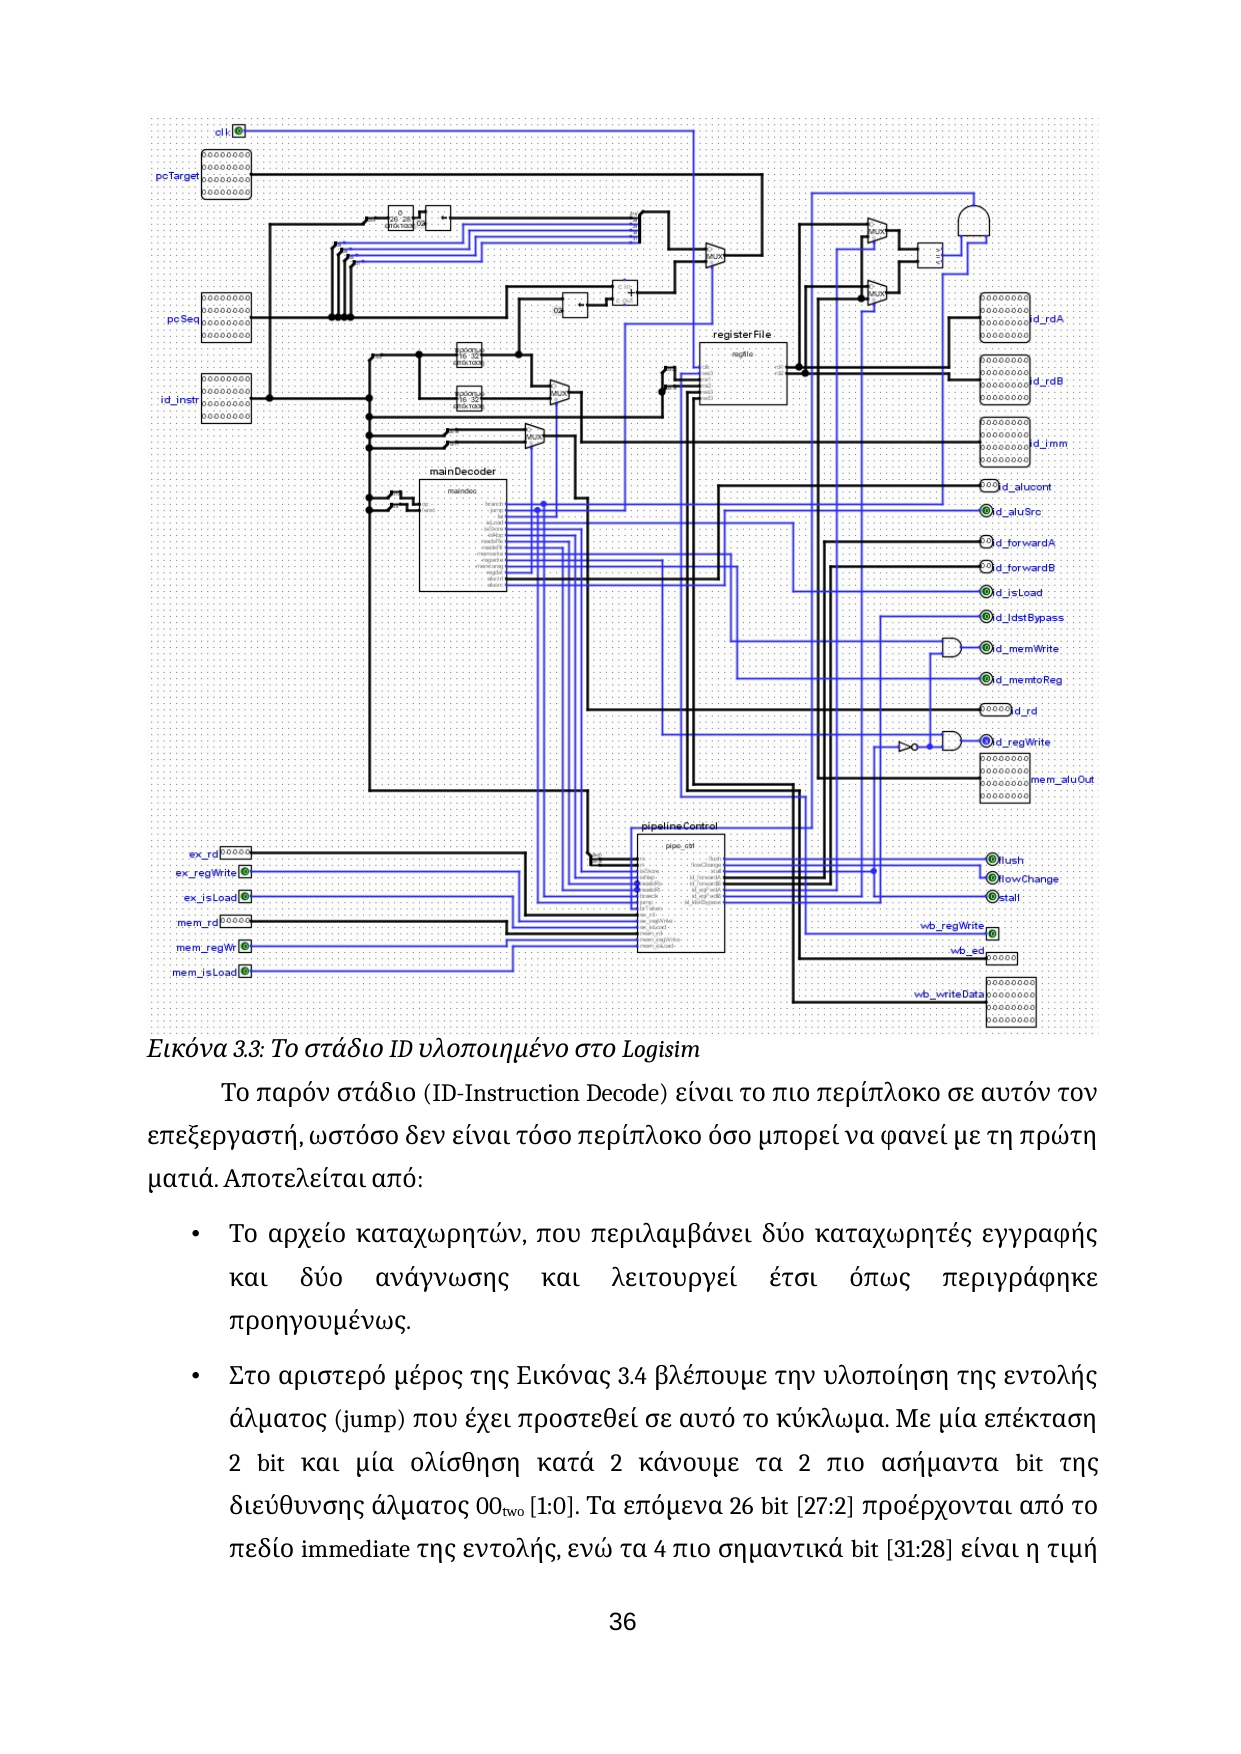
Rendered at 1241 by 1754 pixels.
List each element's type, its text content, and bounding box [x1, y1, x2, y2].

list Στο αριστερό μέρος της Εικόνας 3.4 βλέπουμε την υλοποίηση της εντολής άλματος (jump) που έχει προστεθεί σε αυτό το κύκλωμα. Με μία επέκταση 2 bit και μία ολίσθηση κατά 2 κάνουμε τα 2 πιο ασήμαντα bit της διεύθυνσης άλματος 00two [1:0]. Τα επόμενα 26 bit [27:2] προέρχονται από το πεδίο immediate της εντολής, ενώ τα 4 πιο σημαντικά bit [31:28] είναι η τιμή [191, 1362, 1098, 1563]
text Το παρόν στάδιο (ID-Instruction Decode) είναι το πιο περίπλοκο σε αυτόν τον επεξεργαστή, ωστόσο δεν είναι τόσο περίπλοκο όσο μπορεί να φανεί με τη πρώτη ματιά. Αποτελείται από: [147, 1064, 1098, 1193]
picture [146, 118, 1099, 1036]
text Εικόνα 3.3: Το στάδιο ID υλοποιημένο στο Logisim [147, 1036, 1098, 1064]
list Το αρχείο καταχωρητών, που περιλαμβάνει δύο καταχωρητές εγγραφής και δύο ανάγνωσης και λειτουργεί έτσι όπως περιγράφηκε προηγουμένως. [191, 1220, 1098, 1335]
